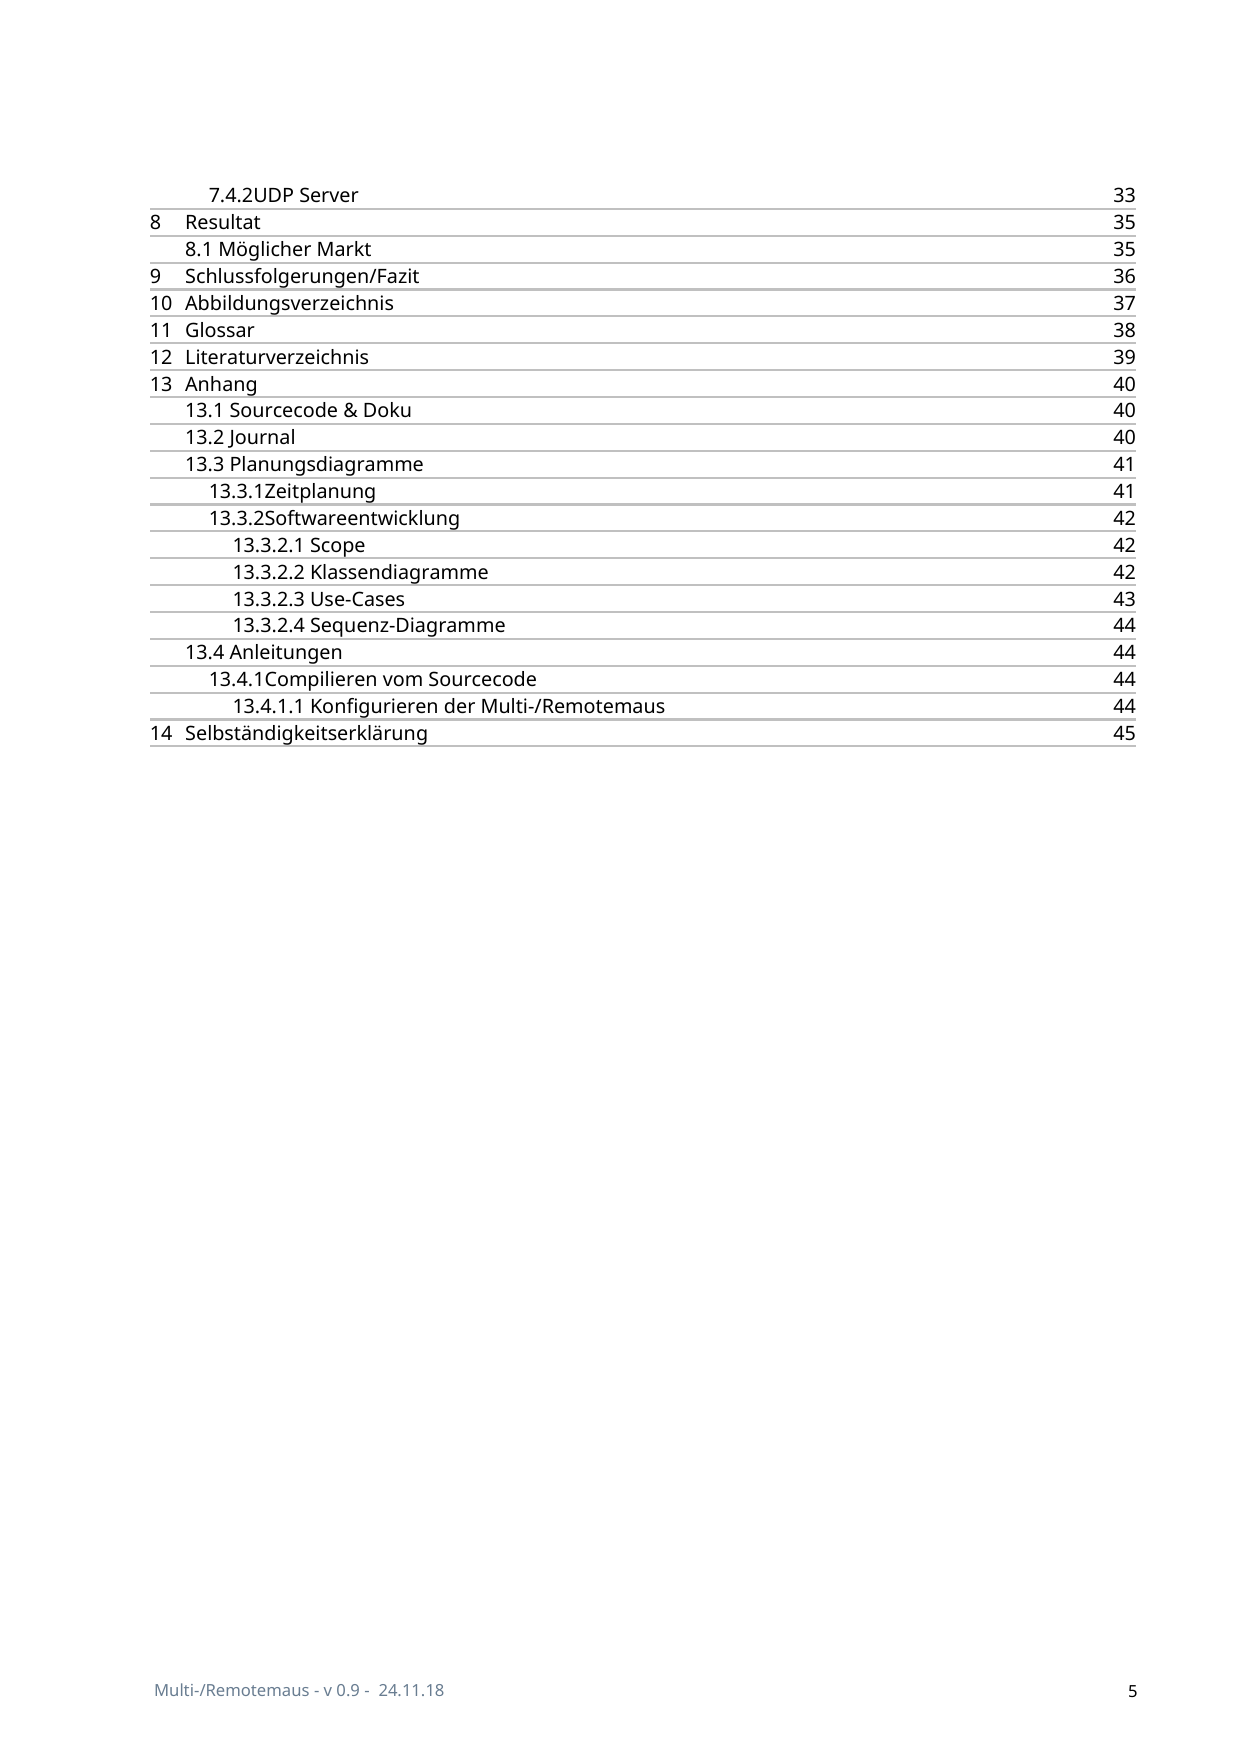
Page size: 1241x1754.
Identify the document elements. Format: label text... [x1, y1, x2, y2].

text 13.3.2.1 Scope 42 [149, 532, 1136, 559]
text 11 Glossar 38 [149, 317, 1136, 344]
text 13.3.2.3 Use-Cases 43 [149, 586, 1136, 613]
text 8.1 Möglicher Markt 35 [149, 237, 1136, 264]
text 13.4.1Compilieren vom Sourcecode 44 [149, 667, 1136, 694]
text 14 Selbständigkeitserklärung 45 [149, 721, 1136, 747]
text 13.2 Journal 40 [149, 425, 1136, 452]
text 13.3.2.2 Klassendiagramme 42 [149, 559, 1136, 586]
text 13 Anhang 40 [149, 371, 1136, 398]
text 9 Schlussfolgerungen/Fazit 36 [149, 264, 1136, 291]
text 8 Resultat 35 [149, 210, 1136, 237]
text 13.3 Planungsdiagramme 41 [149, 452, 1136, 479]
text 10 Abbildungsverzeichnis 37 [149, 291, 1136, 317]
text 13.3.2.4 Sequenz-Diagramme 44 [149, 613, 1136, 640]
text 13.3.1Zeitplanung 41 [149, 479, 1136, 506]
text 7.4.2UDP Server 33 [149, 183, 1136, 210]
text 13.3.2Softwareentwicklung 42 [149, 506, 1136, 532]
text 13.4 Anleitungen 44 [149, 640, 1136, 667]
text 12 Literaturverzeichnis 39 [149, 344, 1136, 371]
text 13.1 Sourcecode & Doku 40 [149, 398, 1136, 425]
text 13.4.1.1 Konfigurieren der Multi-/Remotemaus 44 [149, 694, 1136, 721]
